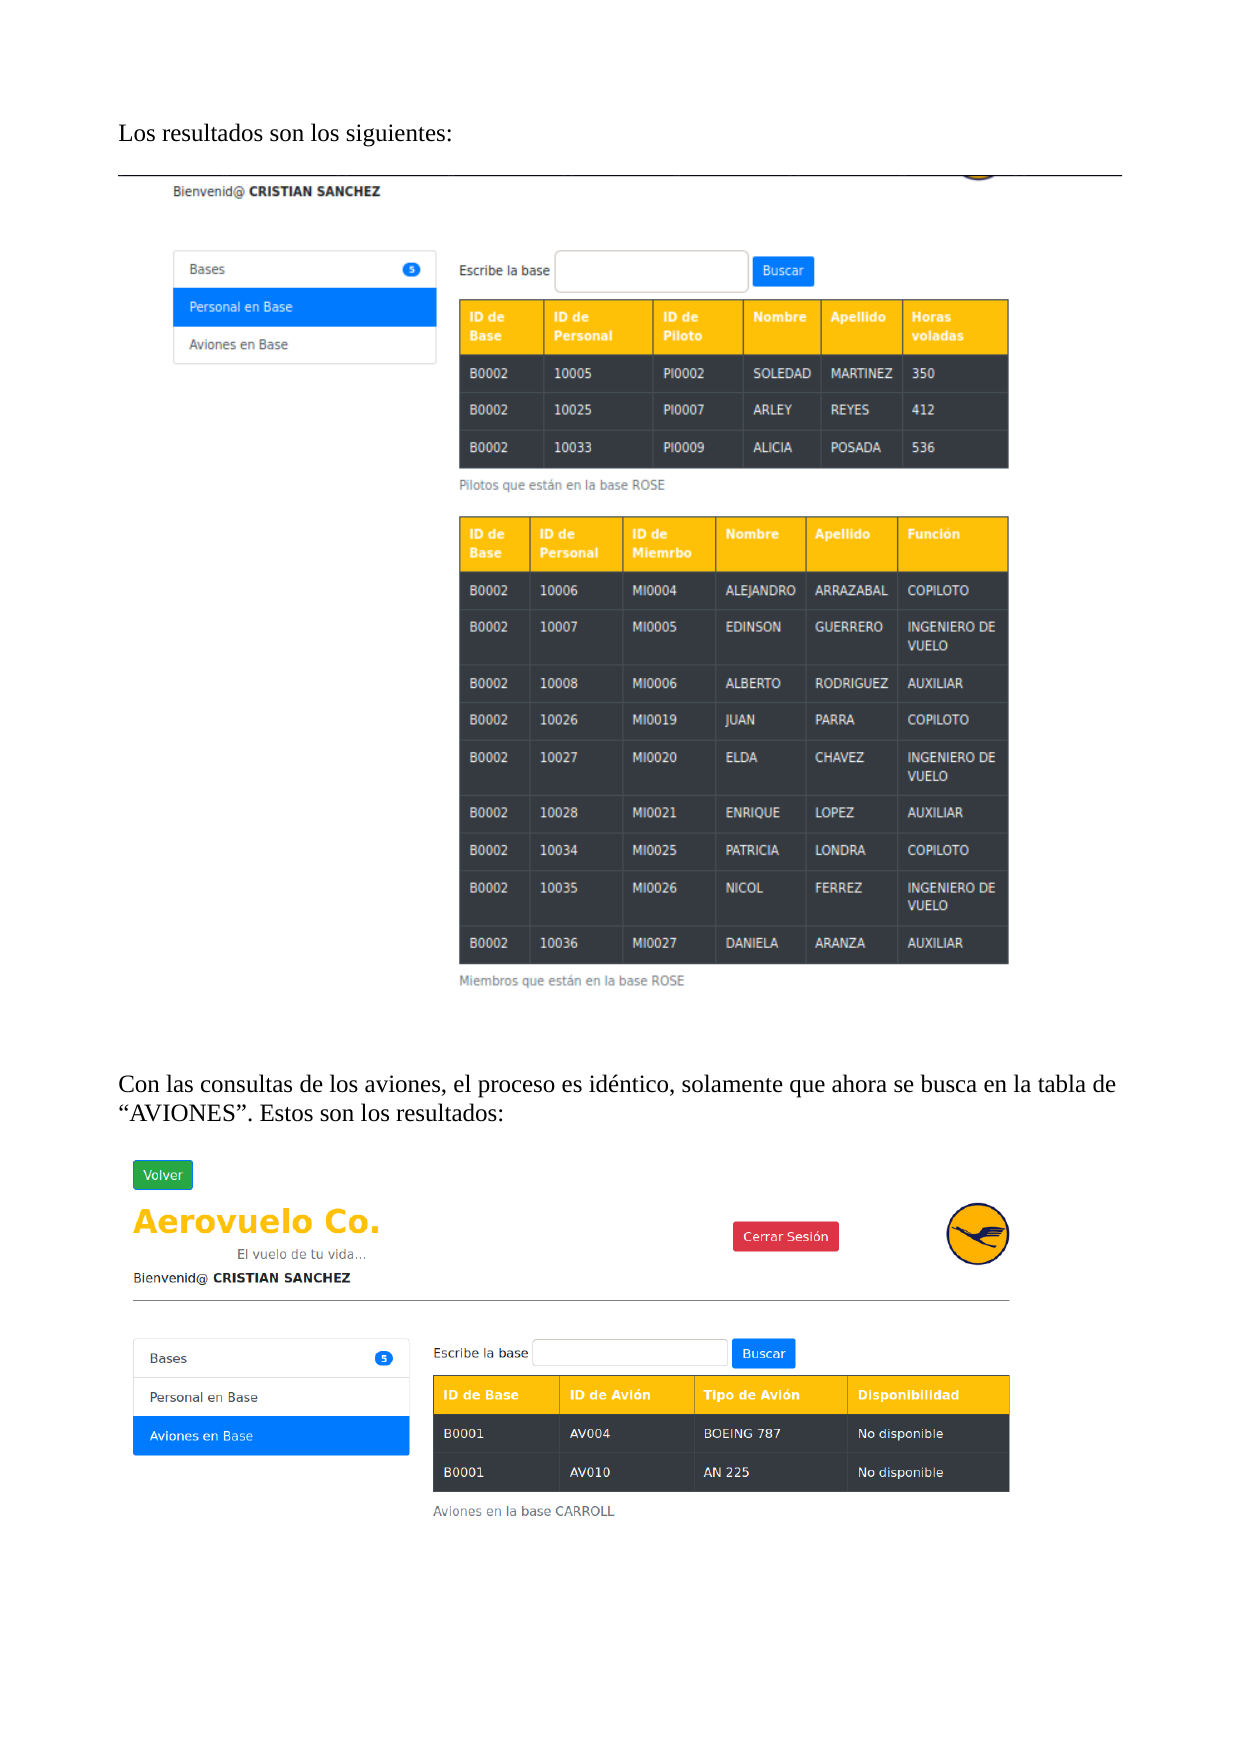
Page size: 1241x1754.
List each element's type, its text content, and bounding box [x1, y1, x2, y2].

picture [118, 175, 1123, 1012]
text Con las consultas de los aviones, el proceso es idéntico, solamente que ahora se busca en la tabla de “AVIONES”. Estos son los resultados: [118, 1069, 1122, 1127]
text Los resultados son los siguientes: [118, 118, 1122, 147]
picture [113, 1151, 1069, 1588]
